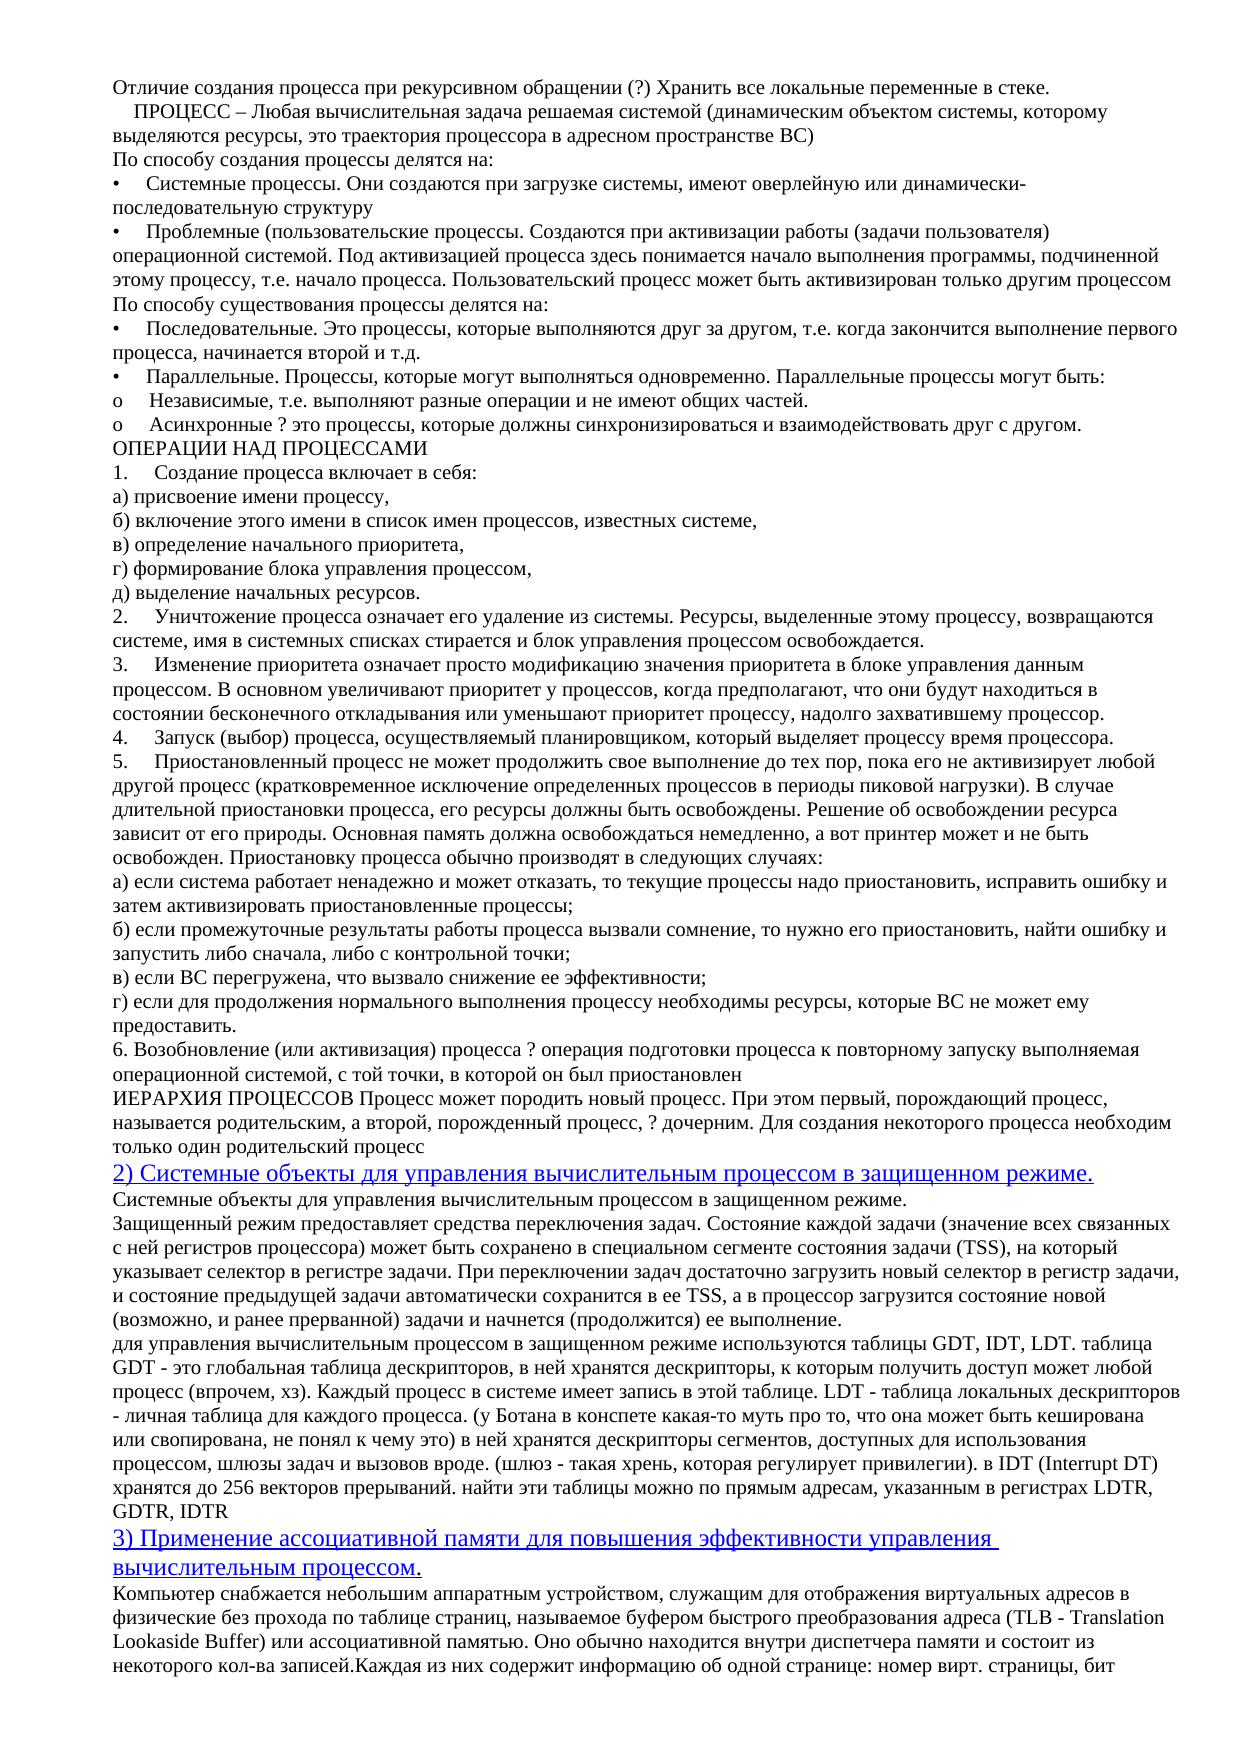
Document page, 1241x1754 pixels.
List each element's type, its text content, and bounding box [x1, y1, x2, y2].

text По способу создания процессы делятся на: [112, 147, 1181, 171]
text ПРОЦЕСС – Любая вычислительная задача решаемая системой (динамическим объектом системы, которому выделяются ресурсы, это траектория процессора в адресном пространстве ВС) [112, 99, 1181, 147]
text б) включение этого имени в список имен процессов, известных системе, [112, 508, 1181, 532]
text а) если система работает ненадежно и может отказать, то текущие процессы надо приостановить, исправить ошибку и затем активизировать приостановленные процессы; [112, 869, 1181, 917]
text • Проблемные (пользовательские процессы. Создаются при активизации работы (задачи пользователя) операционной системой. Под активизацией процесса здесь понимается начало выполнения программы, подчиненной этому процессу, т.е. начало процесса. Пользовательский процесс может быть активизирован только другим процессом [112, 219, 1181, 291]
text По способу существования процессы делятся на: [112, 291, 1181, 316]
text ИЕРАРХИЯ ПРОЦЕССОВ Процесс может породить новый процесс. При этом первый, порождающий процесс, называется родительским, а второй, порожденный процесс, ? дочерним. Для создания некоторого процесса необходим только один родительский процесс [112, 1086, 1181, 1158]
text • Системные процессы. Они создаются при загрузке системы, имеют оверлейную или динамически-последовательную структуру [112, 171, 1181, 219]
text г) если для продолжения нормального выполнения процессу необходимы ресурсы, которые ВС не может ему предоставить. [112, 989, 1181, 1037]
text в) определение начального приоритета, [112, 532, 1181, 556]
text 4. Запуск (выбор) процесса, осуществляемый планировщиком, который выделяет процессу время процессора. [112, 724, 1181, 749]
text 3. Изменение приоритета означает просто модификацию значения приоритета в блоке управления данным процессом. В основном увеличивают приоритет у процессов, когда предполагают, что они будут находиться в состоянии бесконечного откладывания или уменьшают приоритет процессу, надолго захватившему процессор. [112, 652, 1181, 724]
text д) выделение начальных ресурсов. [112, 580, 1181, 604]
text ОПЕРАЦИИ НАД ПРОЦЕССАМИ [112, 436, 1181, 460]
text в) если ВС перегружена, что вызвало снижение ее эффективности; [112, 965, 1181, 989]
text o Независимые, т.е. выполняют разные операции и не имеют общих частей. [112, 388, 1181, 412]
text Системные объекты для управления вычислительным процессом в защищенном режиме. [112, 1186, 1181, 1211]
text 5. Приостановленный процесс не может продолжить свое выполнение до тех пор, пока его не активизирует любой другой процесс (кратковременное исключение определенных процессов в периоды пиковой нагрузки). В случае длительной приостановки процесса, его ресурсы должны быть освобождены. Решение об освобождении ресурса зависит от его природы. Основная память должна освобождаться немедленно, а вот принтер может и не быть освобожден. Приостановку процесса обычно производят в следующих случаях: [112, 749, 1181, 869]
text 2) Системные объекты для управления вычислительным процессом в защищенном режиме. [112, 1158, 1181, 1186]
text для управления вычислительным процессом в защищенном режиме используются таблицы GDT, IDT, LDT. таблица GDT - это глобальная таблица дескрипторов, в ней хранятся дескрипторы, к которым получить доступ может любой процесс (впрочем, хз). Каждый процесс в системе имеет запись в этой таблице. LDT - таблица локальных дескрипторов - личная таблица для каждого процесса. (у Ботана в конспете какая-то муть про то, что она может быть кеширована или свопирована, не понял к чему это) в ней хранятся дескрипторы сегментов, доступных для использования процессом, шлюзы задач и вызовов вроде. (шлюз - такая хрень, которая регулирует привилегии). в IDT (Interrupt DT) хранятся до 256 векторов прерываний. найти эти таблицы можно по прямым адресам, указанным в регистрах LDTR, GDTR, IDTR [112, 1331, 1181, 1523]
text 6. Возобновление (или активизация) процесса ? операция подготовки процесса к повторному запуску выполняемая операционной системой, с той точки, в которой он был приостановлен [112, 1037, 1181, 1086]
text а) присвоение имени процессу, [112, 484, 1181, 508]
text г) формирование блока управления процессом, [112, 556, 1181, 580]
text б) если промежуточные результаты работы процесса вызвали сомнение, то нужно его приостановить, найти ошибку и запустить либо сначала, либо с контрольной точки; [112, 917, 1181, 965]
text 1. Создание процесса включает в себя: [112, 460, 1181, 484]
text 2. Уничтожение процесса означает его удаление из системы. Ресурсы, выделенные этому процессу, возвращаются системе, имя в системных списках стирается и блок управления процессом освобождается. [112, 604, 1181, 652]
text 3) Применение ассоциативной памяти для повышения эффективности управления вычислительным процессом. [112, 1523, 1181, 1581]
text o Асинхронные ? это процессы, которые должны синхронизироваться и взаимодействовать друг с другом. [112, 412, 1181, 436]
text Отличие создания процесса при рекурсивном обращении (?) Хранить все локальные переменные в стеке. [112, 75, 1181, 99]
text • Параллельные. Процессы, которые могут выполняться одновременно. Параллельные процессы могут быть: [112, 364, 1181, 388]
text • Последовательные. Это процессы, которые выполняются друг за другом, т.е. когда закончится выполнение первого процесса, начинается второй и т.д. [112, 316, 1181, 364]
text Защищенный режим предоставляет средства переключения задач. Состояние каждой задачи (значение всех связанных с ней регистров процессора) может быть сохранено в специальном сегменте состояния задачи (TSS), на который указывает селектор в регистре задачи. При переключении задач достаточно загрузить новый селектор в регистр задачи, и состояние предыдущей задачи автоматически сохранится в ее TSS, а в процессор загрузится состояние новой (возможно, и ранее прерванной) задачи и начнется (продолжится) ее выполнение. [112, 1211, 1181, 1331]
text Компьютер снабжается небольшим аппаратным устройством, служащим для отображения виртуальных адресов в физические без прохода по таблице страниц, называемое буфером быстрого преобразования адреса (TLB - Translation Lookaside Buffer) или ассоциативной памятью. Оно обычно находится внутри диспетчера памяти и состоит из некоторого кол-ва записей.Каждая из них содержит информацию об одной странице: номер вирт. страницы, бит [112, 1581, 1181, 1677]
